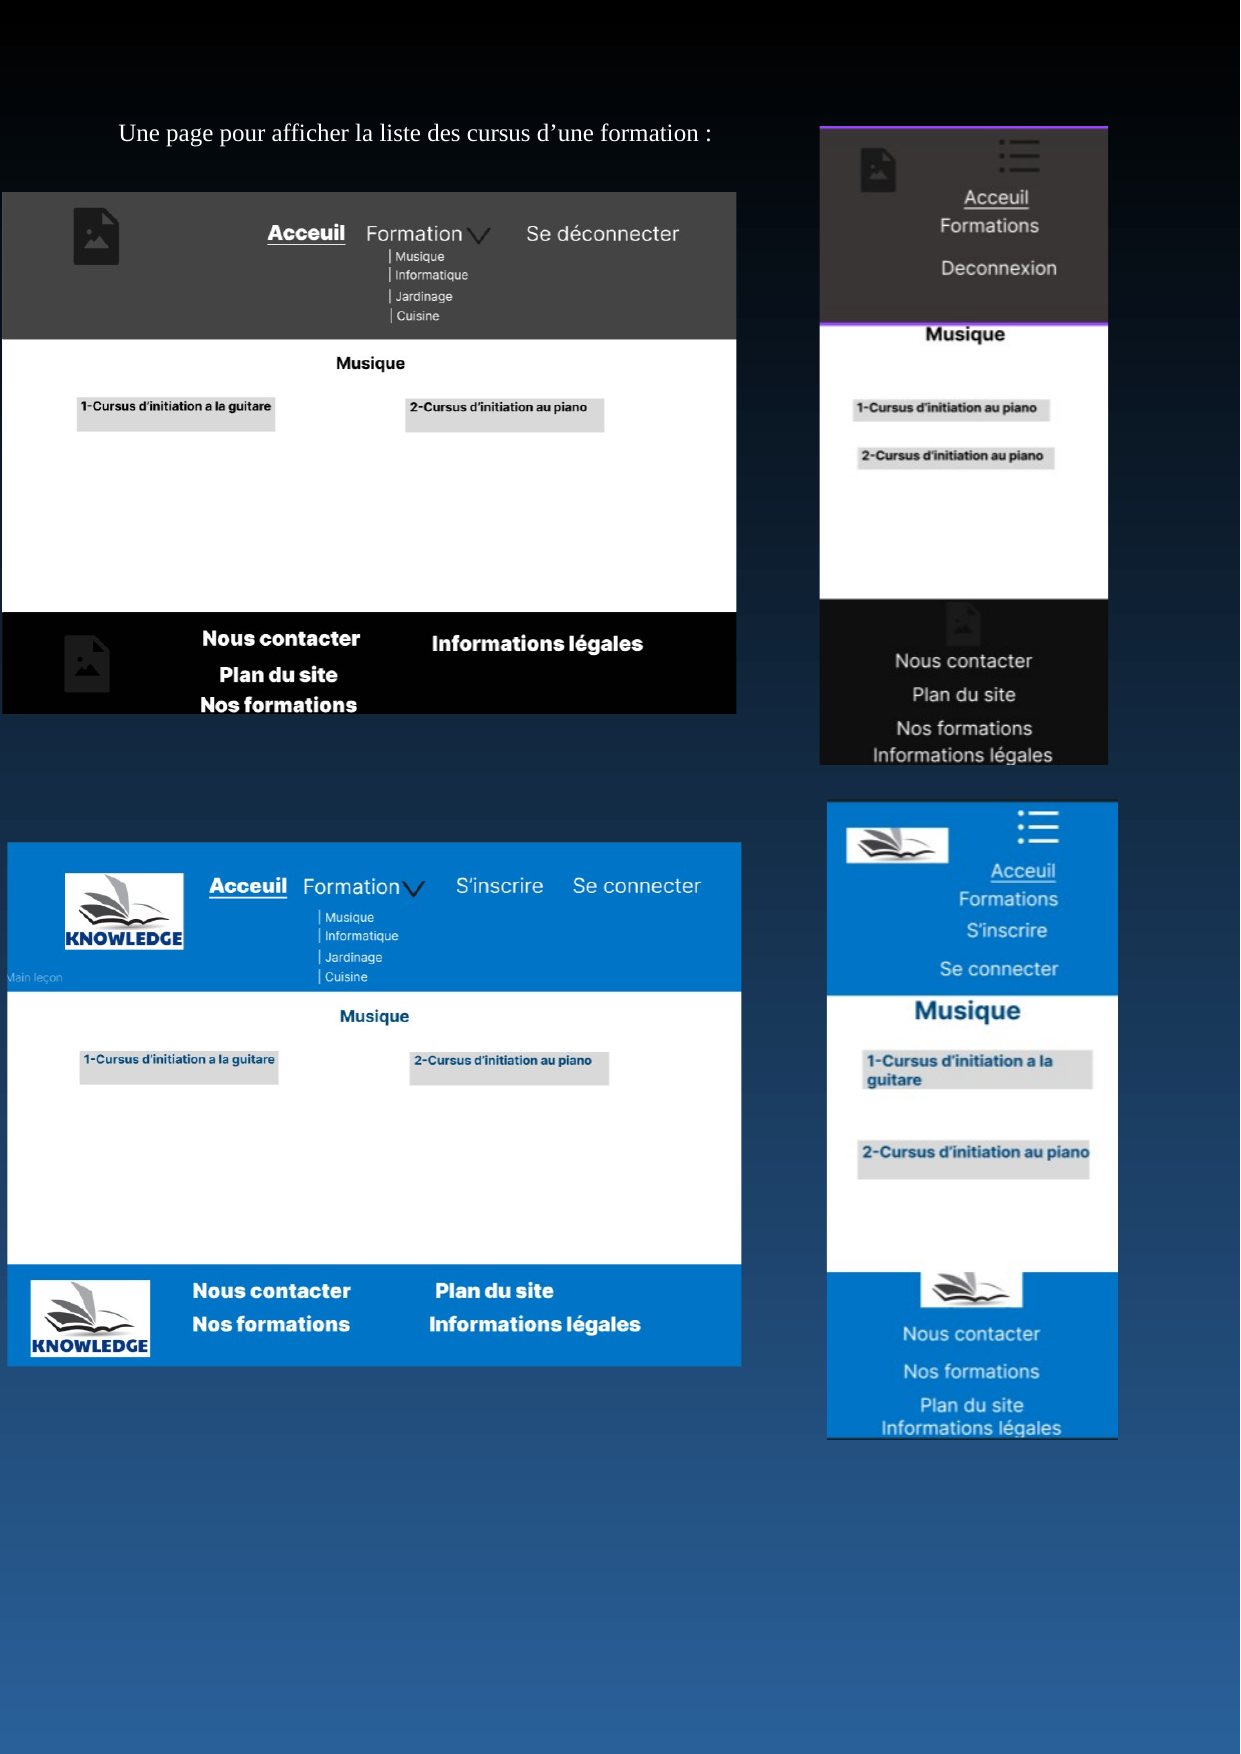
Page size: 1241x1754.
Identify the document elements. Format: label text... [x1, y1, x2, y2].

picture [2, 192, 737, 714]
picture [7, 842, 742, 1367]
picture [826, 799, 1118, 1440]
picture [819, 126, 1109, 765]
text Une page pour afficher la liste des cursus d’une formation : [118, 118, 1122, 147]
